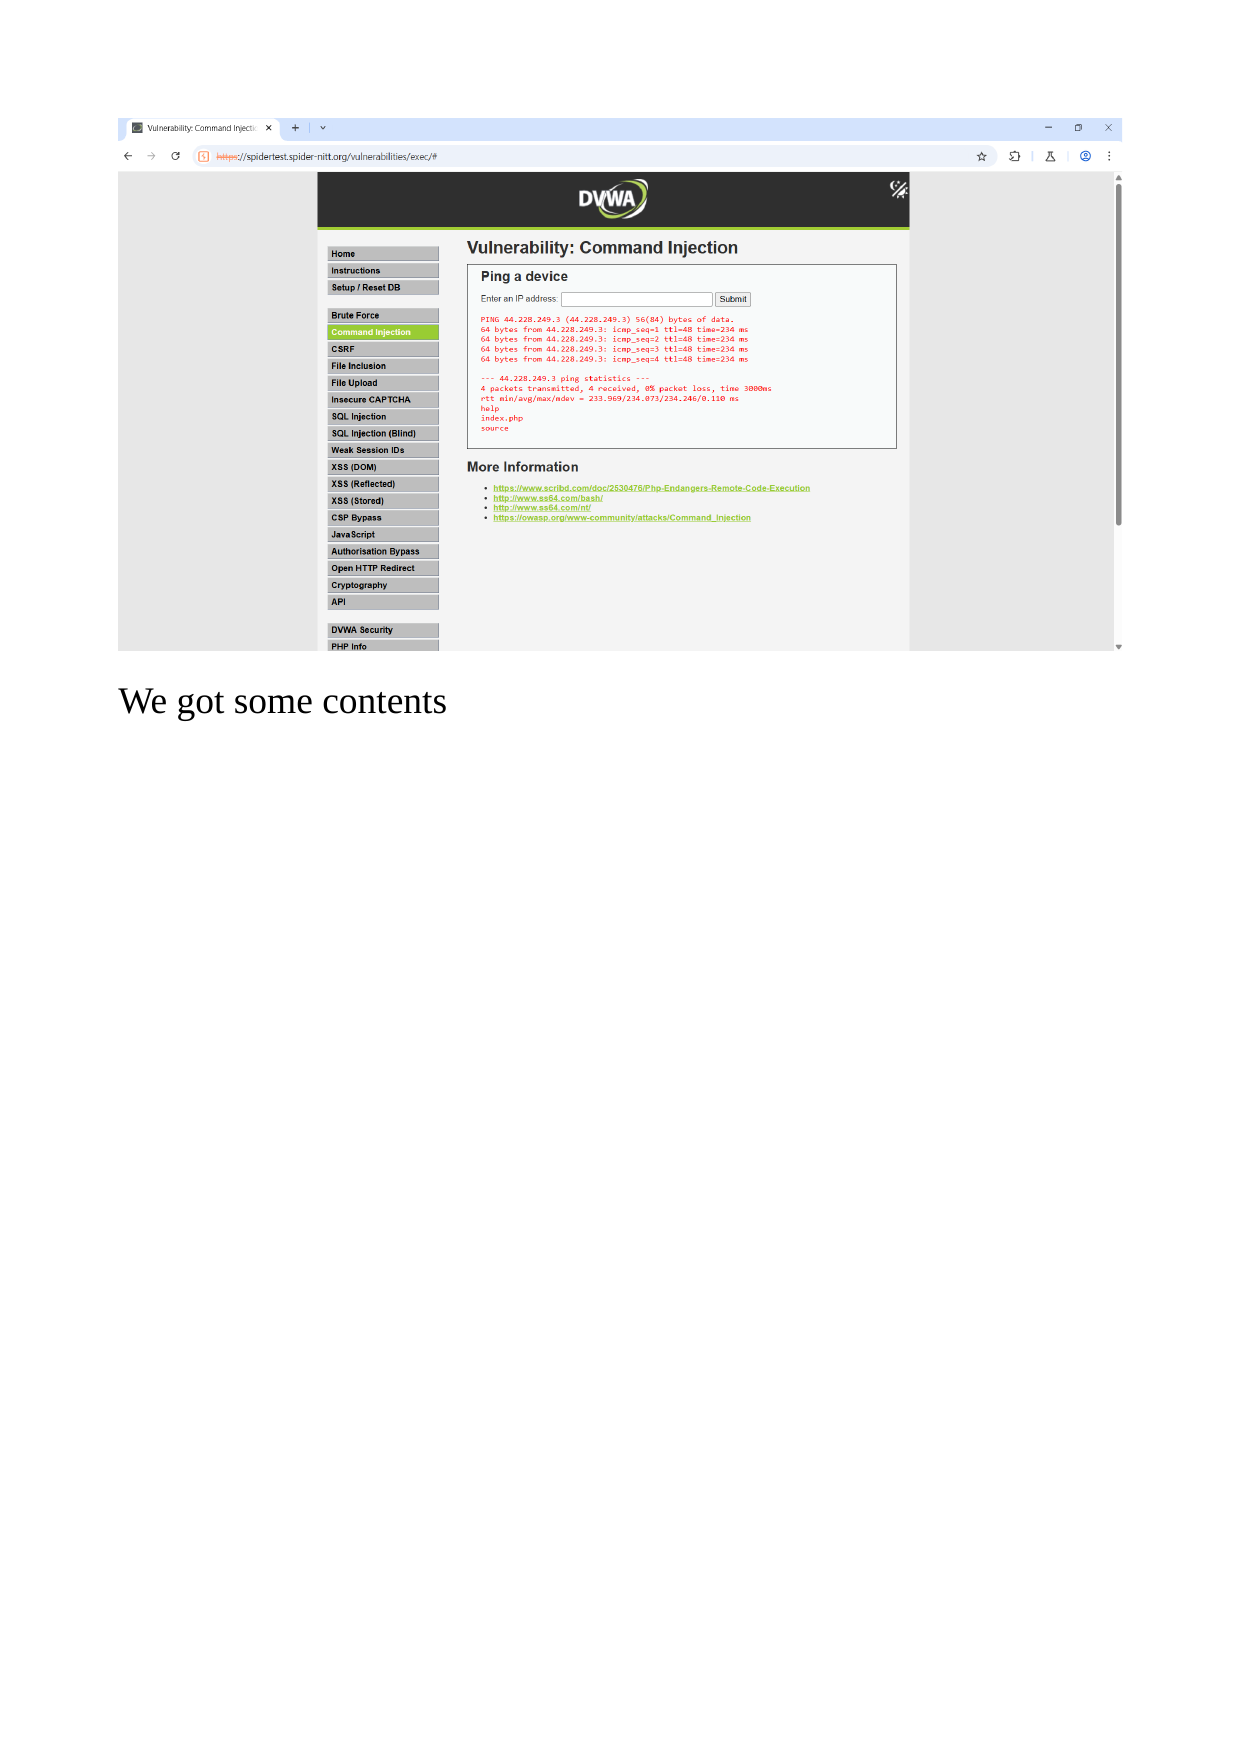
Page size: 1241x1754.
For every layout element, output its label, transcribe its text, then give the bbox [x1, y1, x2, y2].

text We got some contents [118, 679, 1122, 722]
